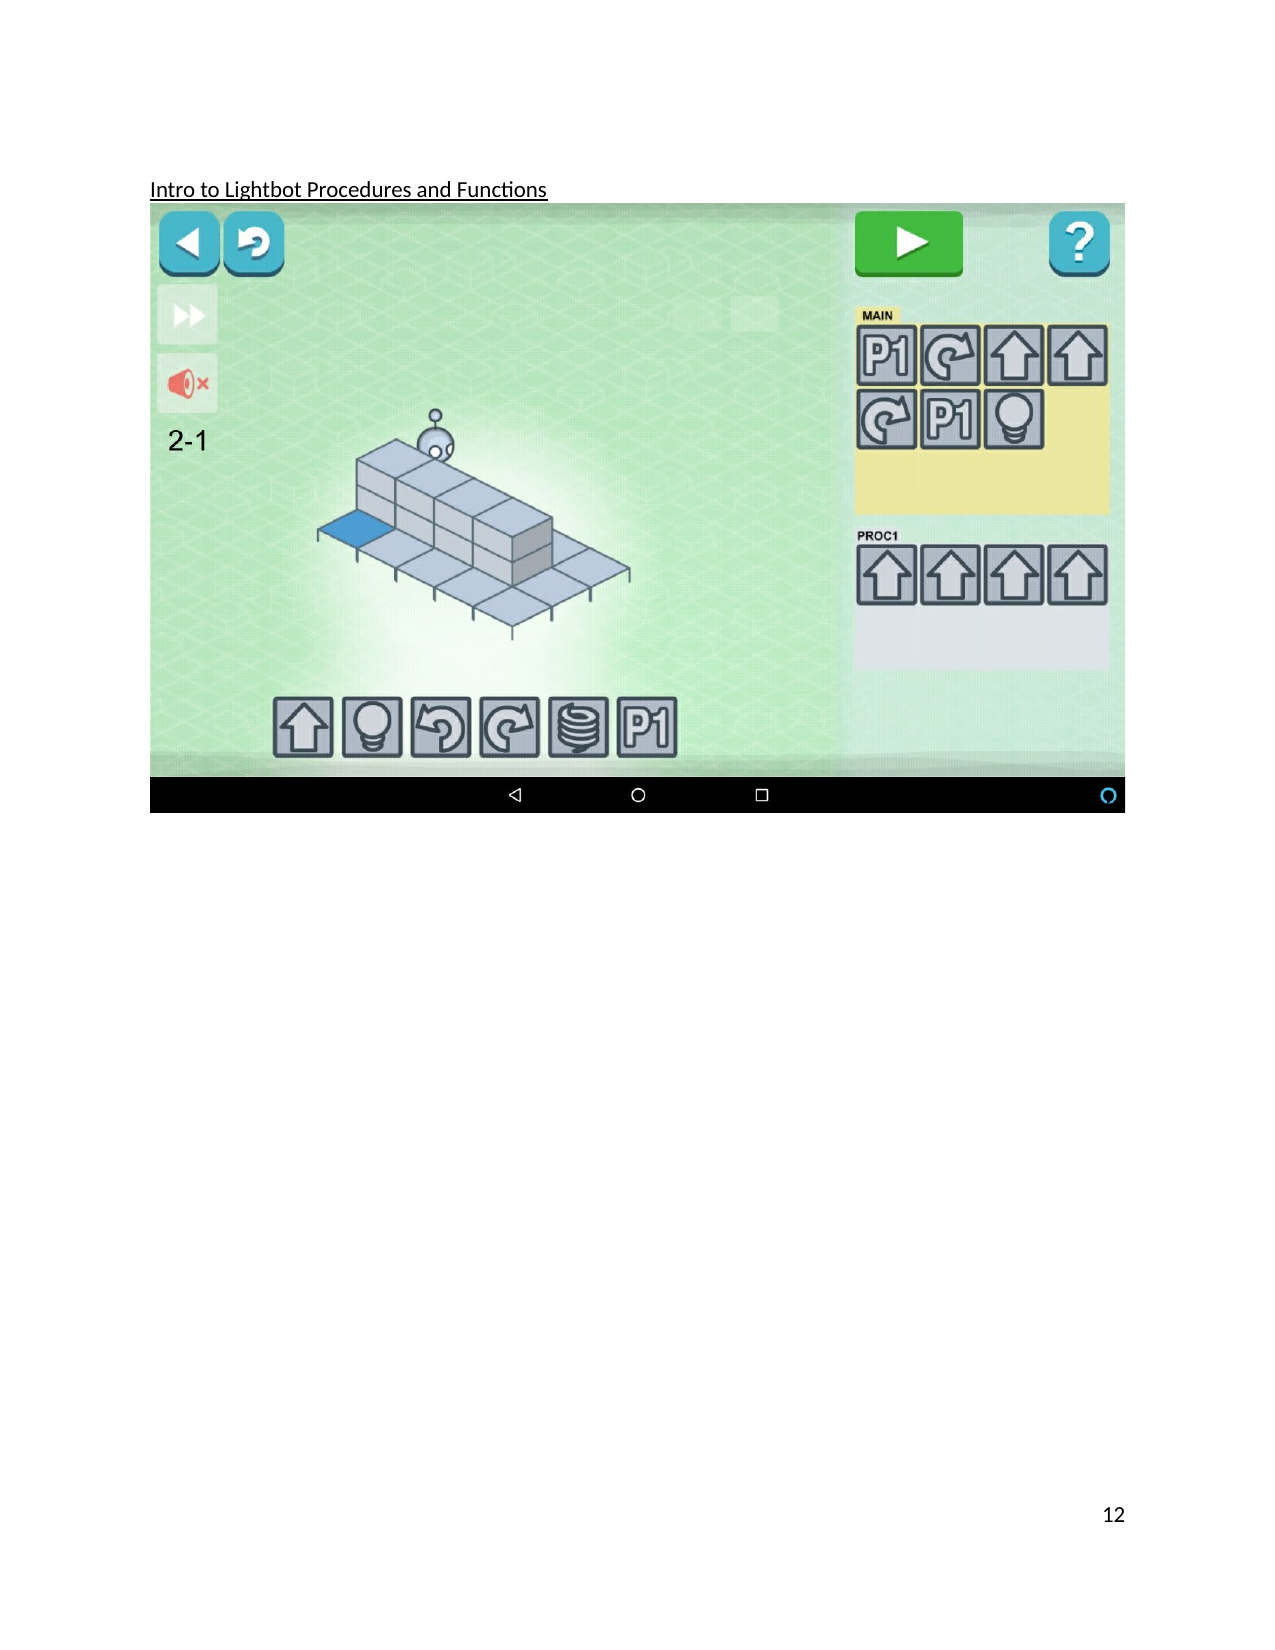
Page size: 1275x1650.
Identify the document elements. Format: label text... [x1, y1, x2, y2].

subtitle Intro to Lightbot Procedures and Functions [150, 175, 1125, 203]
picture [150, 203, 1125, 813]
